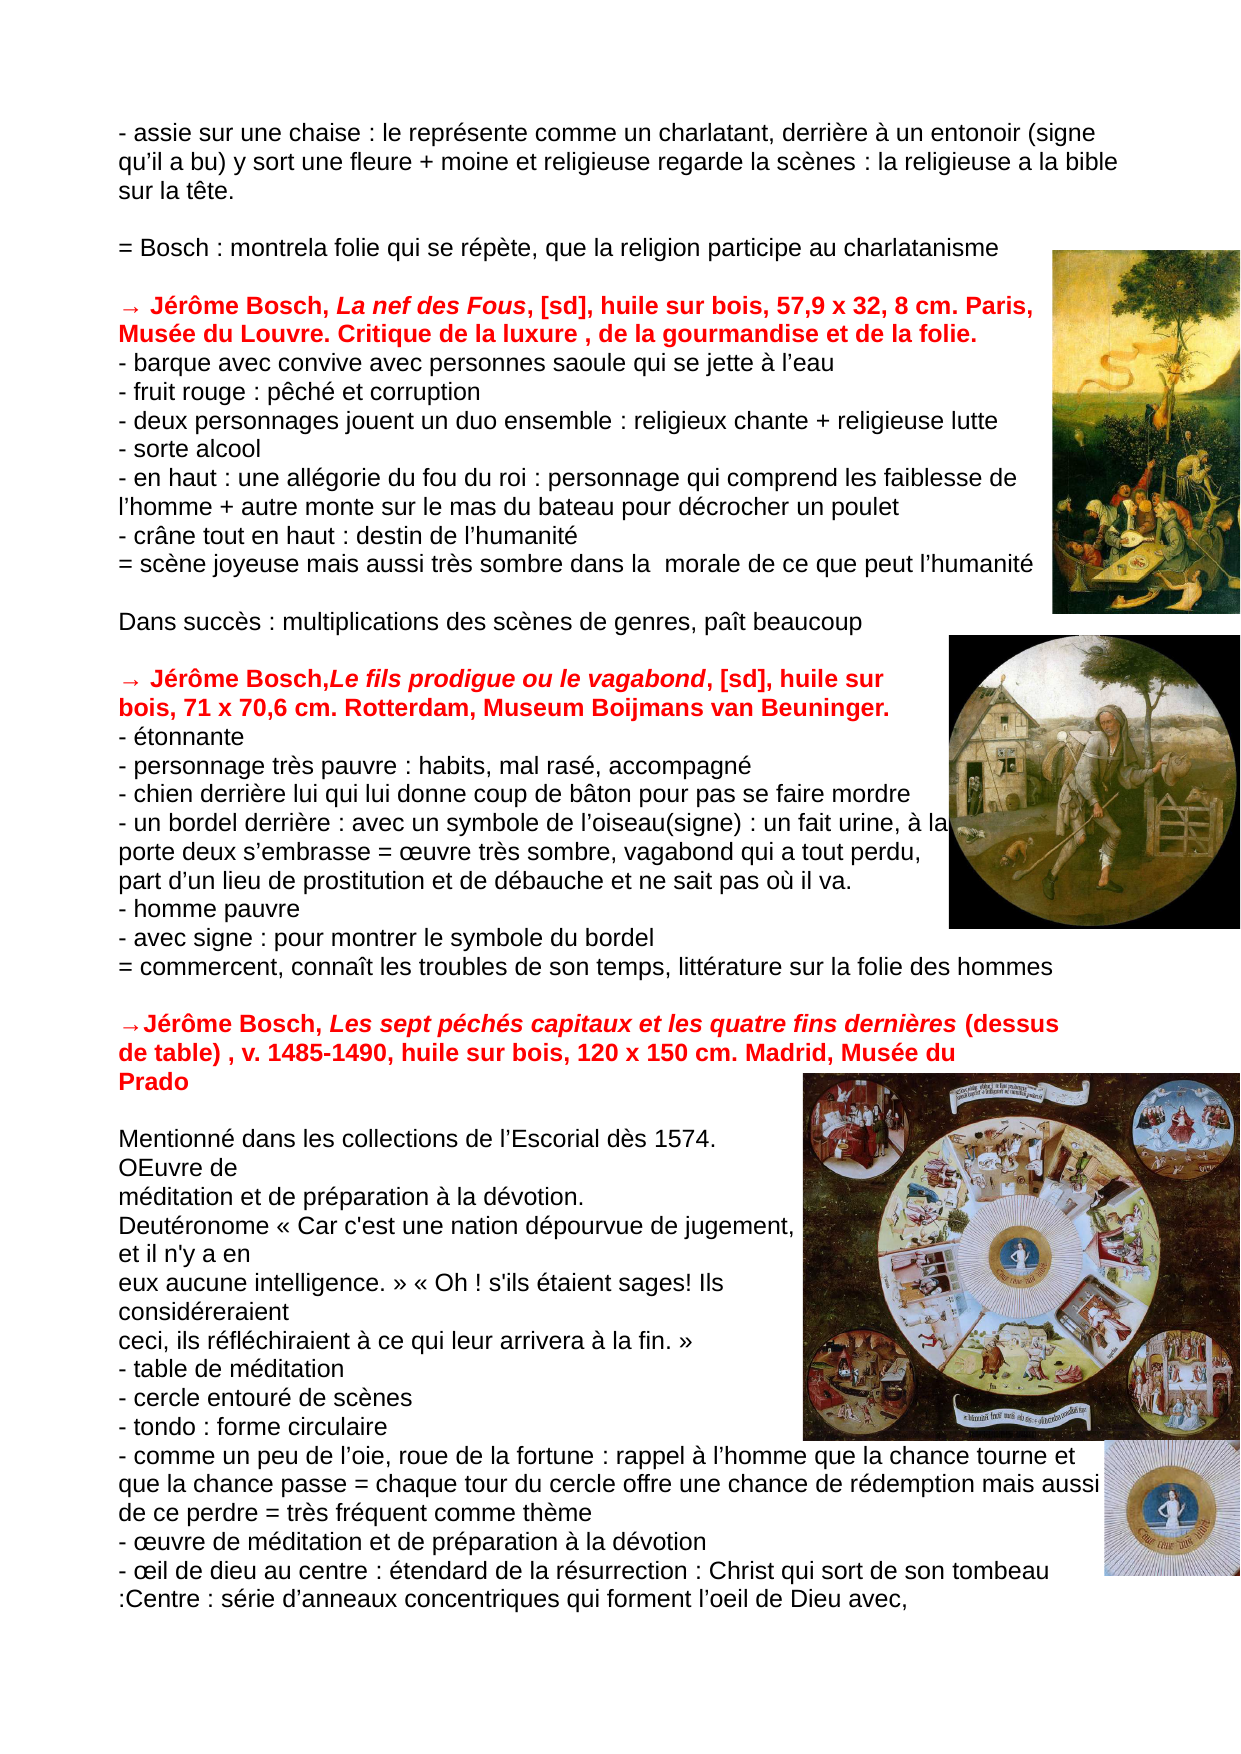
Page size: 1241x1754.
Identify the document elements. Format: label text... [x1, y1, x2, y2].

text Prado [118, 1067, 1122, 1096]
text eux aucune intelligence. » « Oh ! s'ils étaient sages! Ils considéreraient [118, 1268, 802, 1326]
text Mentionné dans les collections de l’Escorial dès 1574. OEuvre de [118, 1124, 802, 1182]
text de table) , v. 1485-1490, huile sur bois, 120 x 150 cm. Madrid, Musée du [118, 1038, 1122, 1067]
text - sorte alcool [118, 434, 1052, 463]
text - crâne tout en haut : destin de l’humanité [118, 521, 1052, 549]
picture [948, 635, 1241, 929]
text = Bosch : montrela folie qui se répète, que la religion participe au charlatanisme [118, 233, 1122, 262]
text - cercle entouré de scènes [118, 1383, 802, 1412]
text = commercent, connaît les troubles de son temps, littérature sur la folie des hommes [118, 952, 1122, 981]
text - fruit rouge : pêché et corruption [118, 377, 1052, 406]
text → Jérôme Bosch,Le fils prodigue ou le vagabond, [sd], huile sur bois, 71 x 70,6 cm. Rotterdam, Museum Boijmans van Beuninger. [118, 664, 948, 722]
picture [802, 1073, 1240, 1576]
text - œuvre de méditation et de préparation à la dévotion [118, 1527, 1104, 1556]
text - chien derrière lui qui lui donne coup de bâton pour pas se faire mordre [118, 779, 948, 808]
text - comme un peu de l’oie, roue de la fortune : rappel à l’homme que la chance tourne et que la chance passe = chaque tour du cercle offre une chance de rédemption mais aussi de ce perdre = très fréquent comme thème [118, 1441, 1104, 1527]
text - homme pauvre [118, 894, 948, 923]
text méditation et de préparation à la dévotion. [118, 1182, 802, 1211]
text →Jérôme Bosch, Les sept péchés capitaux et les quatre fins dernières (dessus [118, 1009, 1122, 1038]
text - tondo : forme circulaire [118, 1412, 802, 1441]
text - en haut : une allégorie du fou du roi : personnage qui comprend les faiblesse de l’homme + autre monte sur le mas du bateau pour décrocher un poulet [118, 463, 1052, 521]
picture [1052, 250, 1241, 614]
text Dans succès : multiplications des scènes de genres, paît beaucoup [118, 607, 1122, 636]
text → Jérôme Bosch, La nef des Fous, [sd], huile sur bois, 57,9 x 32, 8 cm. Paris, [118, 291, 1052, 319]
text = scène joyeuse mais aussi très sombre dans la morale de ce que peut l’humanité [118, 549, 1052, 578]
text :Centre : série d’anneaux concentriques qui forment l’oeil de Dieu avec, [118, 1584, 1122, 1613]
text - un bordel derrière : avec un symbole de l’oiseau(signe) : un fait urine, à la porte deux s’embrasse = œuvre très sombre, vagabond qui a tout perdu, part d’un lieu de prostitution et de débauche et ne sait pas où il va. [118, 808, 948, 894]
text - table de méditation [118, 1354, 802, 1383]
text - avec signe : pour montrer le symbole du bordel [118, 923, 1122, 952]
text - œil de dieu au centre : étendard de la résurrection : Christ qui sort de son tombeau [118, 1556, 1122, 1584]
text - deux personnages jouent un duo ensemble : religieux chante + religieuse lutte [118, 406, 1052, 434]
text - personnage très pauvre : habits, mal rasé, accompagné [118, 751, 948, 779]
text Deutéronome « Car c'est une nation dépourvue de jugement, et il n'y a en [118, 1211, 802, 1268]
text Musée du Louvre. Critique de la luxure , de la gourmandise et de la folie. [118, 319, 1052, 348]
text ceci, ils réfléchiraient à ce qui leur arrivera à la fin. » [118, 1326, 802, 1354]
text - assie sur une chaise : le représente comme un charlatant, derrière à un entonoir (signe qu’il a bu) y sort une fleure + moine et religieuse regarde la scènes : la religieuse a la bible sur la tête. [118, 118, 1122, 204]
text - étonnante [118, 722, 948, 751]
text - barque avec convive avec personnes saoule qui se jette à l’eau [118, 348, 1052, 377]
